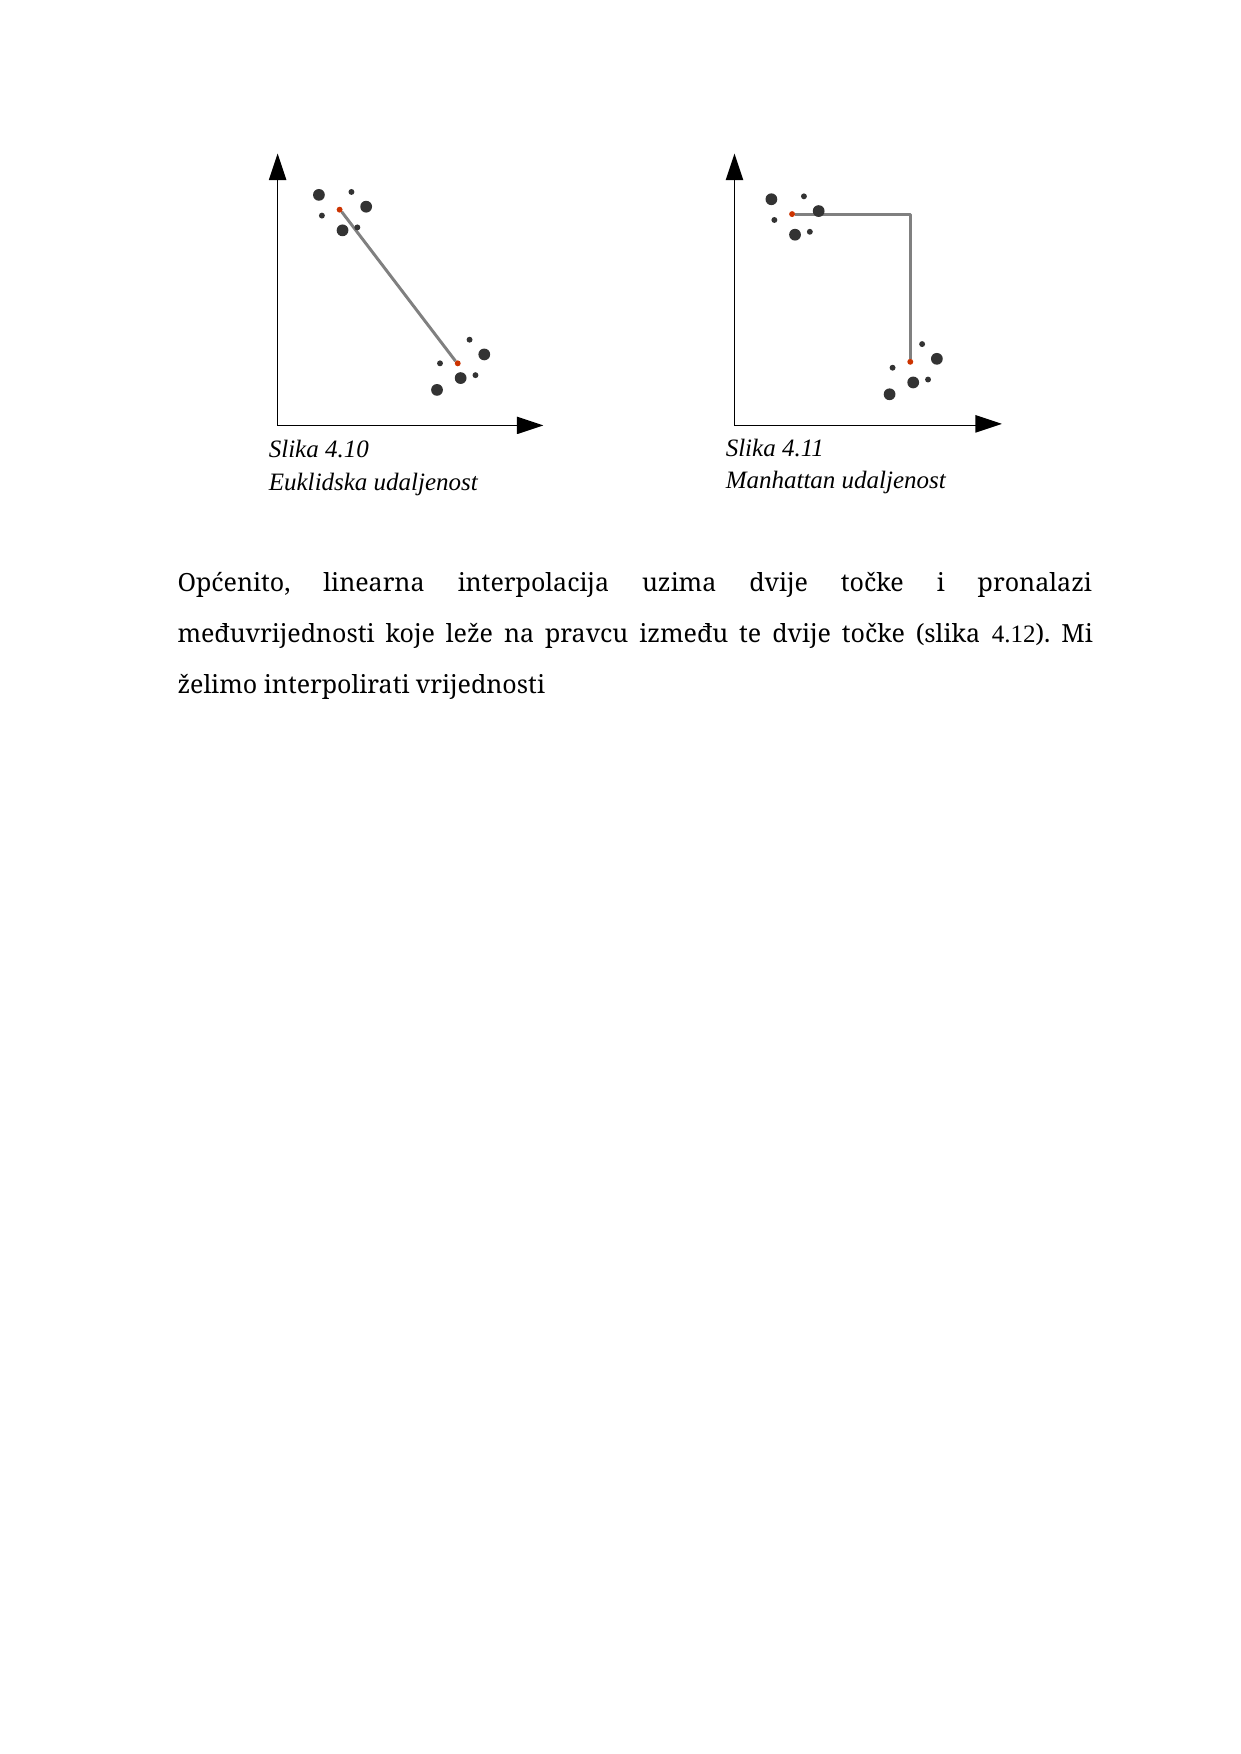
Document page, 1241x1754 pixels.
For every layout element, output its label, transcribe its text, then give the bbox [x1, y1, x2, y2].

table_header [635, 154, 1093, 527]
table_header [177, 154, 635, 527]
table_header [177, 148, 635, 153]
text Općenito, linearna interpolacija uzima dvije točke i pronalazi međuvrijednosti koje leže na pravcu između te dvije točke (slika 4.12). Mi želimo interpolirati vrijednosti [177, 565, 1093, 701]
table_header [635, 148, 1093, 153]
